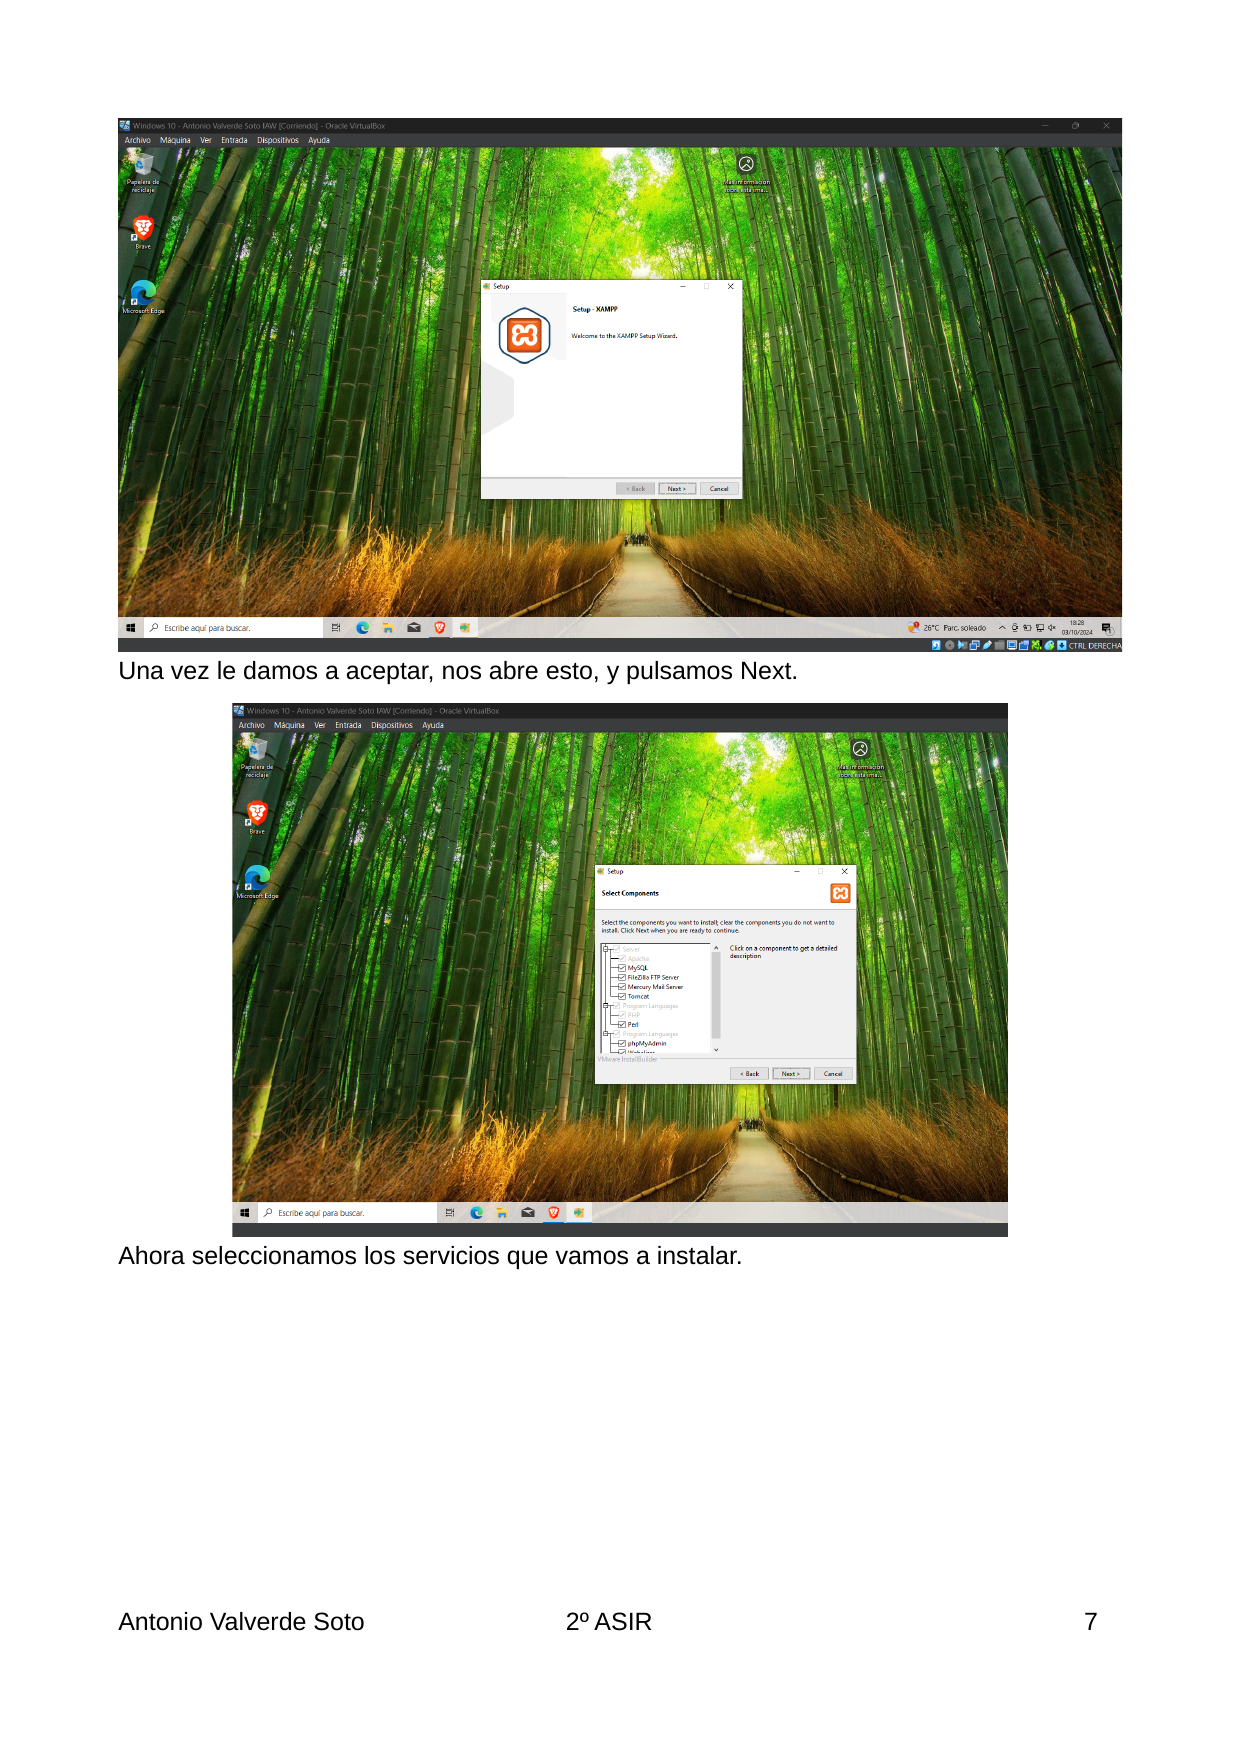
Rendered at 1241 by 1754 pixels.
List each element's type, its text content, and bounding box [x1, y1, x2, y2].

text Una vez le damos a aceptar, nos abre esto, y pulsamos Next. [118, 652, 1122, 684]
text Ahora seleccionamos los servicios que vamos a instalar. [118, 703, 1122, 1270]
picture [232, 703, 1008, 1237]
picture [118, 118, 1123, 652]
